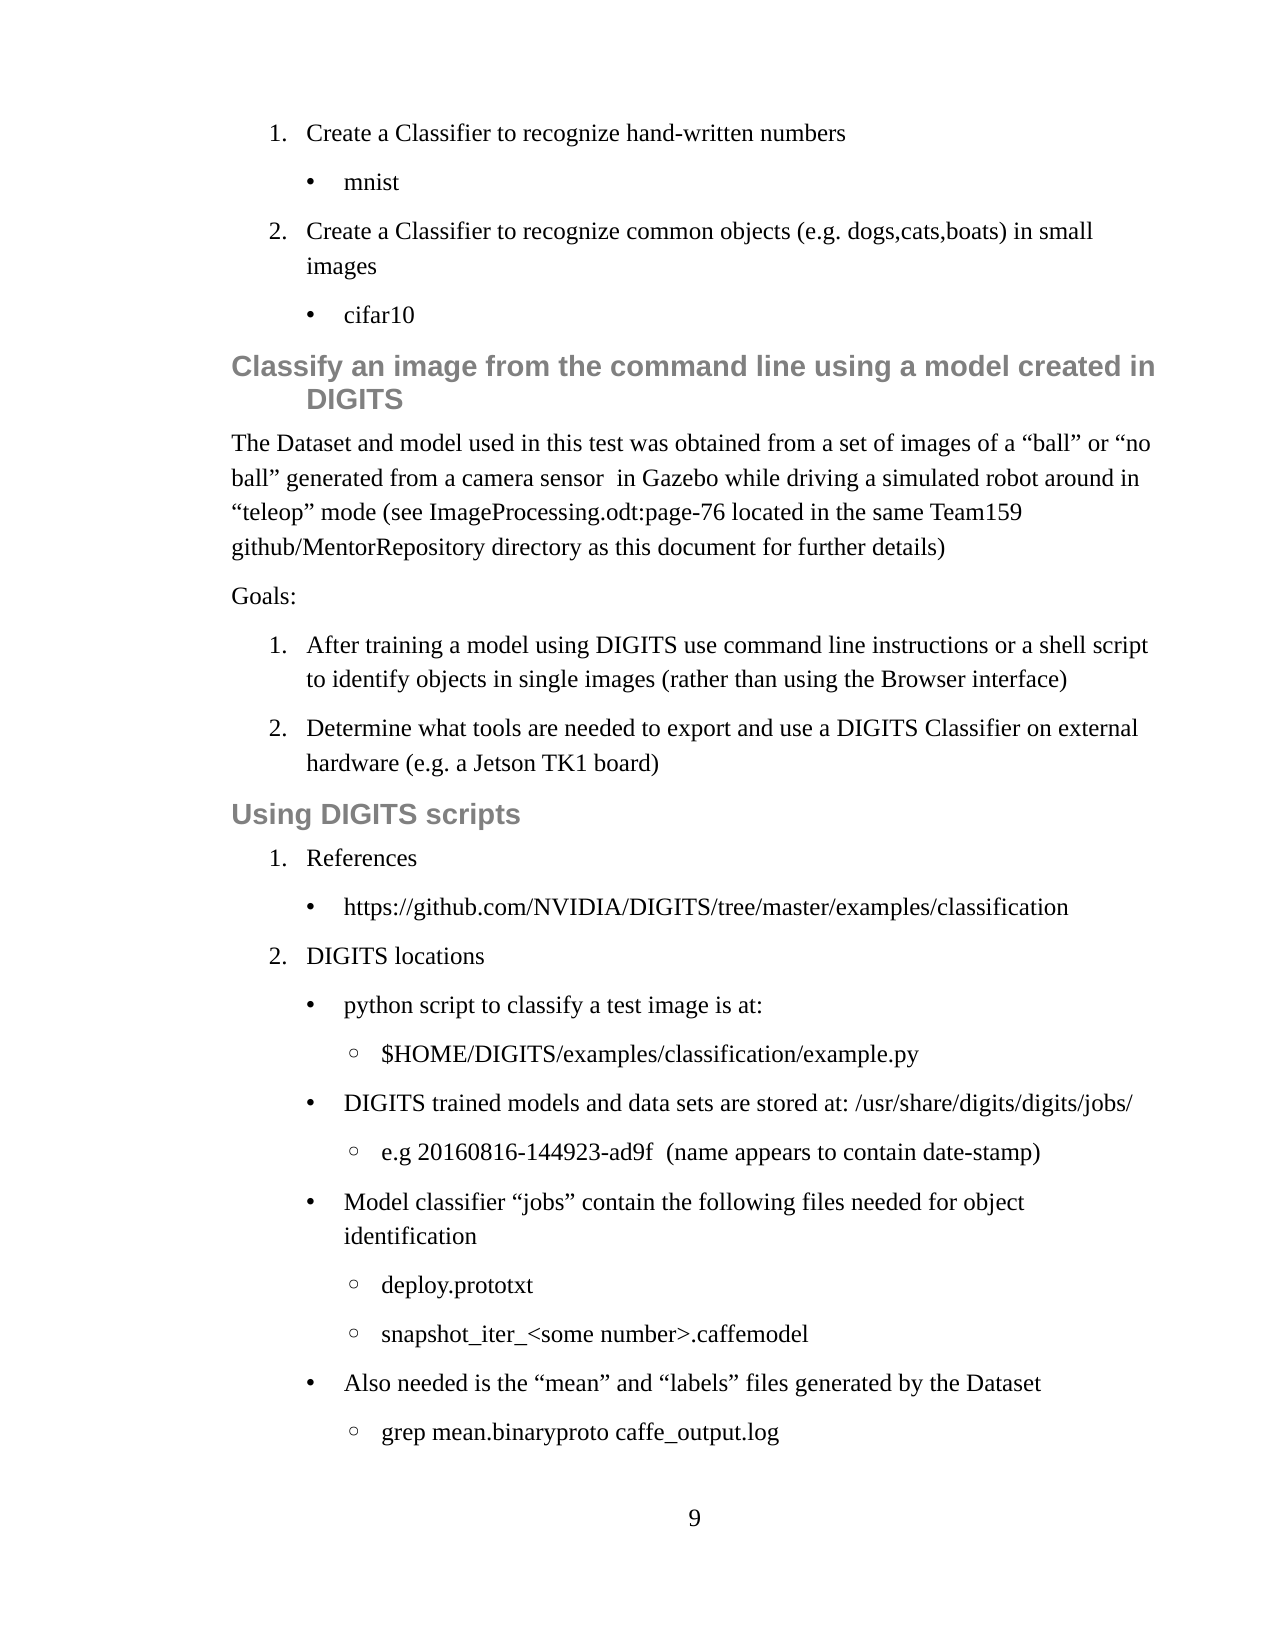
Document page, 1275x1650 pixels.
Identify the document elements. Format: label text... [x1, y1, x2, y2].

list snapshot_iter_<some number>.caffemodel [344, 1319, 1158, 1348]
list https://github.com/NVIDIA/DIGITS/tree/master/examples/classification [306, 892, 1158, 921]
list Determine what tools are needed to export and use a DIGITS Classifier on external hardware (e.g. a Jetson TK1 board) [269, 713, 1158, 777]
list Create a Classifier to recognize common objects (e.g. dogs,cats,boats) in small images [269, 216, 1158, 279]
list deploy.prototxt [344, 1270, 1158, 1299]
text The Dataset and model used in this test was obtained from a set of images of a “ball” or “no ball” generated from a camera sensor in Gazebo while driving a simulated robot around in “teleop” mode (see ImageProcessing.odt:page-76 located in the same Team159 github/MentorRepository directory as this document for further details) [231, 428, 1158, 561]
list References [269, 843, 1158, 872]
list DIGITS locations [269, 941, 1158, 970]
list DIGITS trained models and data sets are stored at: /usr/share/digits/digits/jobs/ [306, 1088, 1158, 1117]
list Model classifier “jobs” contain the following files needed for object identification [306, 1187, 1158, 1250]
subtitle Classify an image from the command line using a model created in DIGITS [231, 349, 1158, 416]
list cifar10 [306, 300, 1158, 328]
list Also needed is the “mean” and “labels” files generated by the Dataset [306, 1368, 1158, 1397]
list After training a model using DIGITS use command line instructions or a shell script to identify objects in single images (rather than using the Browser interface) [269, 630, 1158, 693]
list $HOME/DIGITS/examples/classification/example.py [344, 1039, 1158, 1068]
list e.g 20160816-144923-ad9f (name appears to contain date-stamp) [344, 1137, 1158, 1166]
subtitle Using DIGITS scripts [231, 797, 1158, 831]
list grep mean.binaryproto caffe_output.log [344, 1417, 1158, 1446]
text Goals: [231, 581, 1158, 610]
list mnist [306, 167, 1158, 196]
list python script to classify a test image is at: [306, 990, 1158, 1019]
list Create a Classifier to recognize hand-written numbers [269, 118, 1158, 147]
